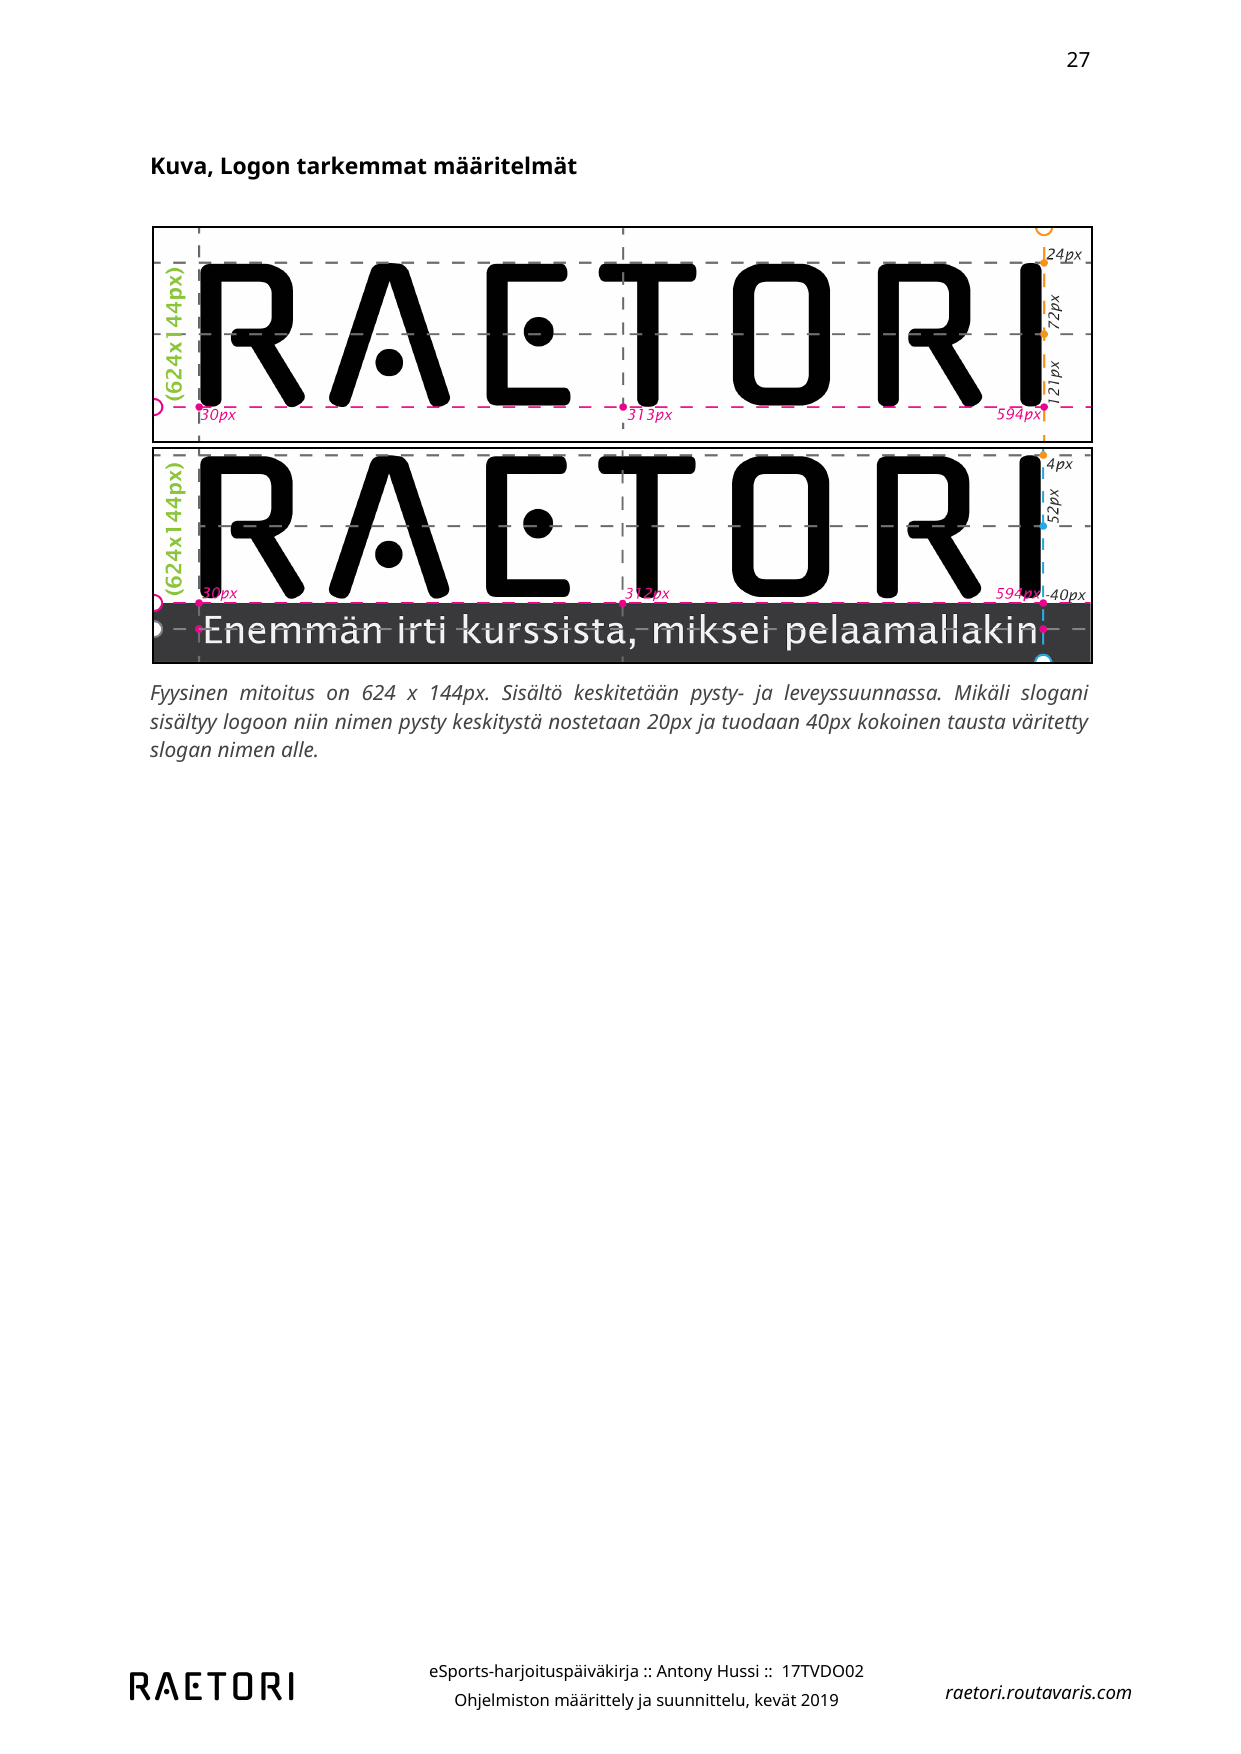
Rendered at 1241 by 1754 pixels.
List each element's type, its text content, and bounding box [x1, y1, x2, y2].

picture [121, 1665, 303, 1707]
picture [154, 449, 1091, 662]
picture [154, 228, 1091, 441]
subtitle Kuva, Logon tarkemmat määritelmät [150, 150, 1090, 181]
subtitle Fyysinen mitoitus on 624 x 144px. Sisältö keskitetään pysty- ja leveyssuunnassa. Mikäli slogani sisältyy logoon niin nimen pysty keskitystä nostetaan 20px ja tuodaan 40px kokoinen tausta väritetty slogan nimen alle. [150, 678, 1090, 764]
